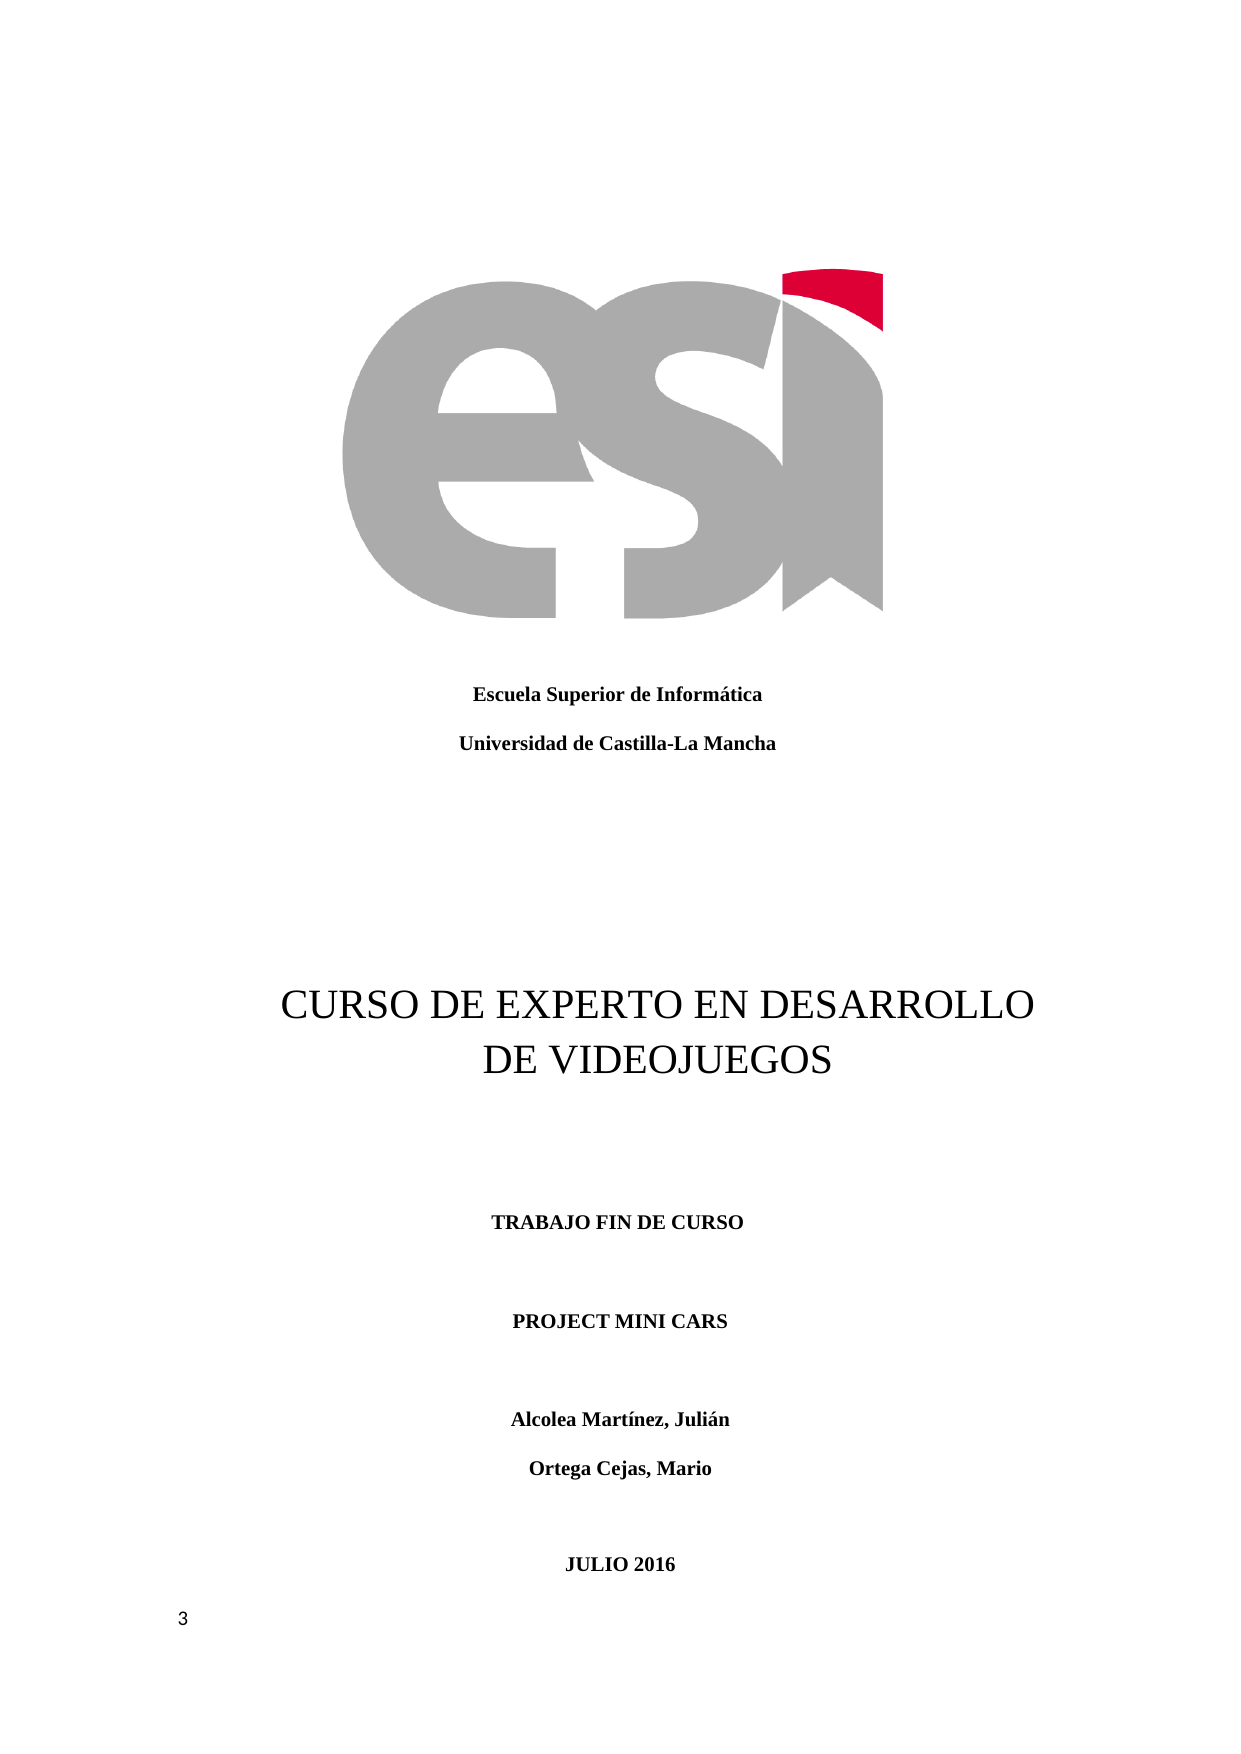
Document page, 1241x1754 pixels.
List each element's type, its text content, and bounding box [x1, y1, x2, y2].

text Escuela Superior de Informática [177, 682, 1063, 706]
text PROJECT MINI CARS [177, 1308, 1063, 1333]
text Ortega Cejas, Mario [177, 1455, 1063, 1479]
text Universidad de Castilla-La Mancha [177, 731, 1063, 755]
list CURSO DE EXPERTO EN DESARROLLO [252, 979, 1063, 1027]
picture [291, 220, 949, 658]
text Alcolea Martínez, Julián [177, 1407, 1063, 1431]
text TRABAJO FIN DE CURSO [177, 1210, 1063, 1234]
list DE VIDEOJUEGOS [252, 1034, 1063, 1082]
text JULIO 2016 [177, 1552, 1063, 1576]
